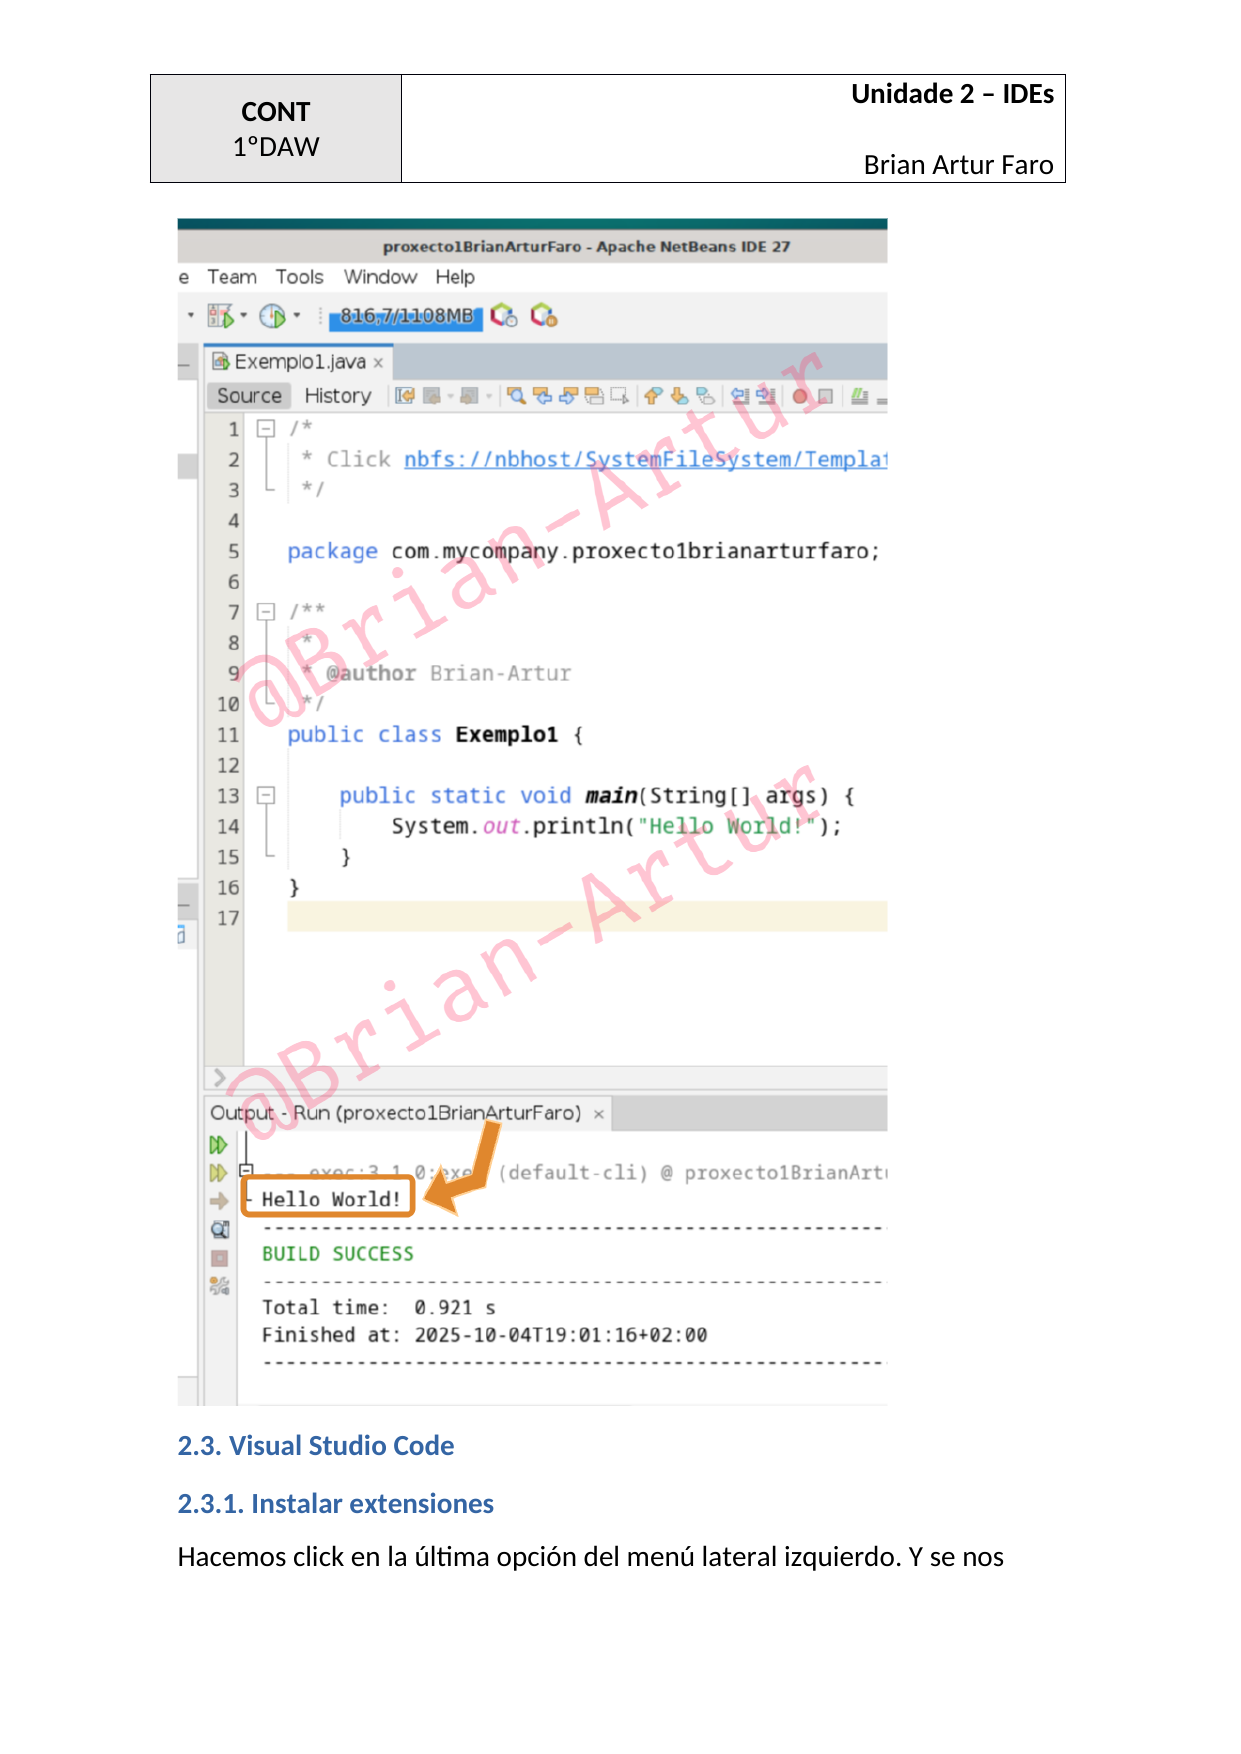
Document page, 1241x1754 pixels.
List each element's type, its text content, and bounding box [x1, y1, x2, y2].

text Hacemos click en la última opción del menú lateral izquierdo. Y se nos [177, 1538, 1063, 1574]
subtitle 2.3.1. Instalar extensiones [177, 1485, 1063, 1521]
subtitle 2.3. Visual Studio Code [177, 1427, 1063, 1463]
picture [177, 218, 889, 1406]
